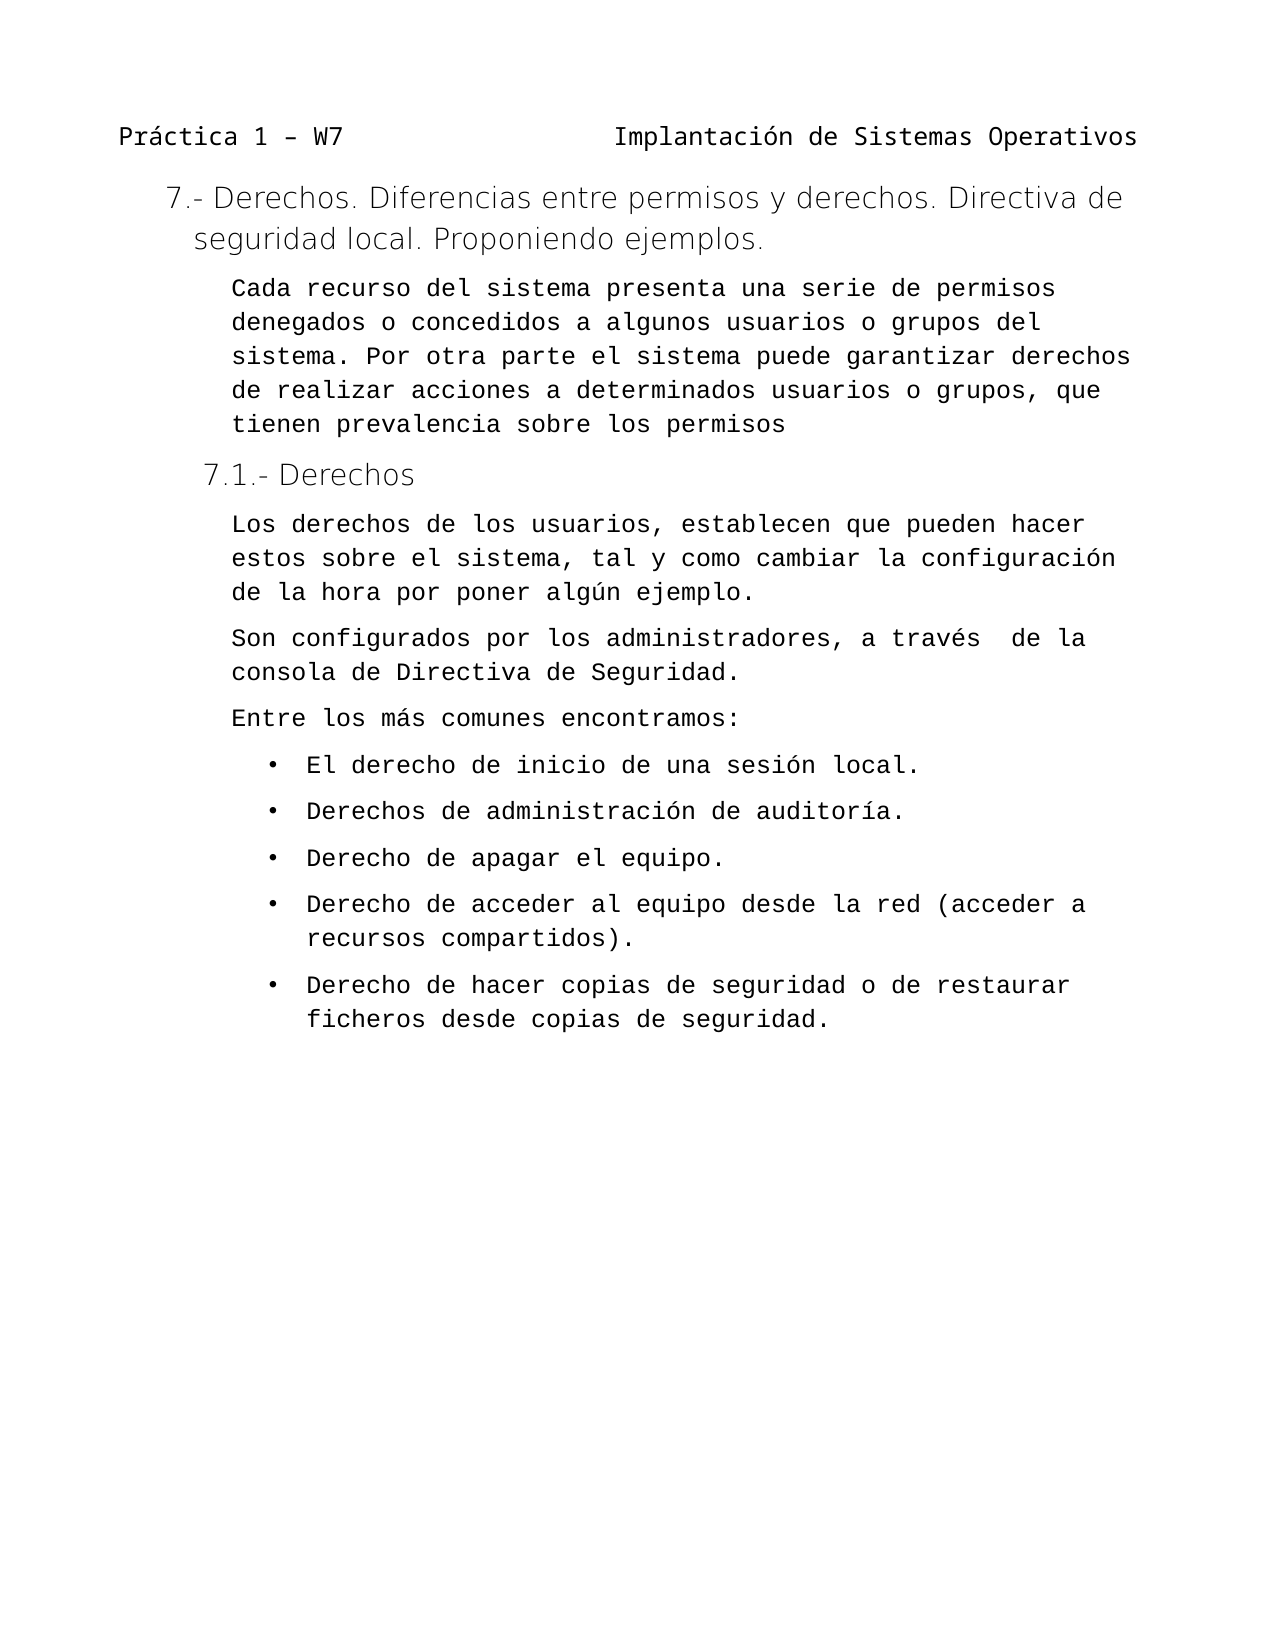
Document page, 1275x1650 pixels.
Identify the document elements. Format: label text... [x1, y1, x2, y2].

text Cada recurso del sistema presenta una serie de permisos denegados o concedidos a algunos usuarios o grupos del sistema. Por otra parte el sistema puede garantizar derechos de realizar acciones a determinados usuarios o grupos, que tienen prevalencia sobre los permisos [231, 276, 1157, 440]
list Derecho de acceder al equipo desde la red (acceder a recursos compartidos). [268, 892, 1157, 954]
list Derecho de hacer copias de seguridad o de restaurar ficheros desde copias de seguridad. [268, 972, 1157, 1034]
list Derechos de administración de auditoría. [268, 799, 1157, 827]
list Derechos. Diferencias entre permisos y derechos. Directiva de seguridad local. Proponiendo ejemplos. [156, 182, 1157, 256]
list Derechos [193, 458, 1157, 492]
text Entre los más comunes encontramos: [231, 706, 1157, 734]
text Los derechos de los usuarios, establecen que pueden hacer estos sobre el sistema, tal y como cambiar la configuración de la hora por poner algún ejemplo. [231, 511, 1157, 607]
list Derecho de apagar el equipo. [268, 845, 1157, 874]
text Son configurados por los administradores, a través de la consola de Directiva de Seguridad. [231, 626, 1157, 688]
list El derecho de inicio de una sesión local. [268, 752, 1157, 781]
